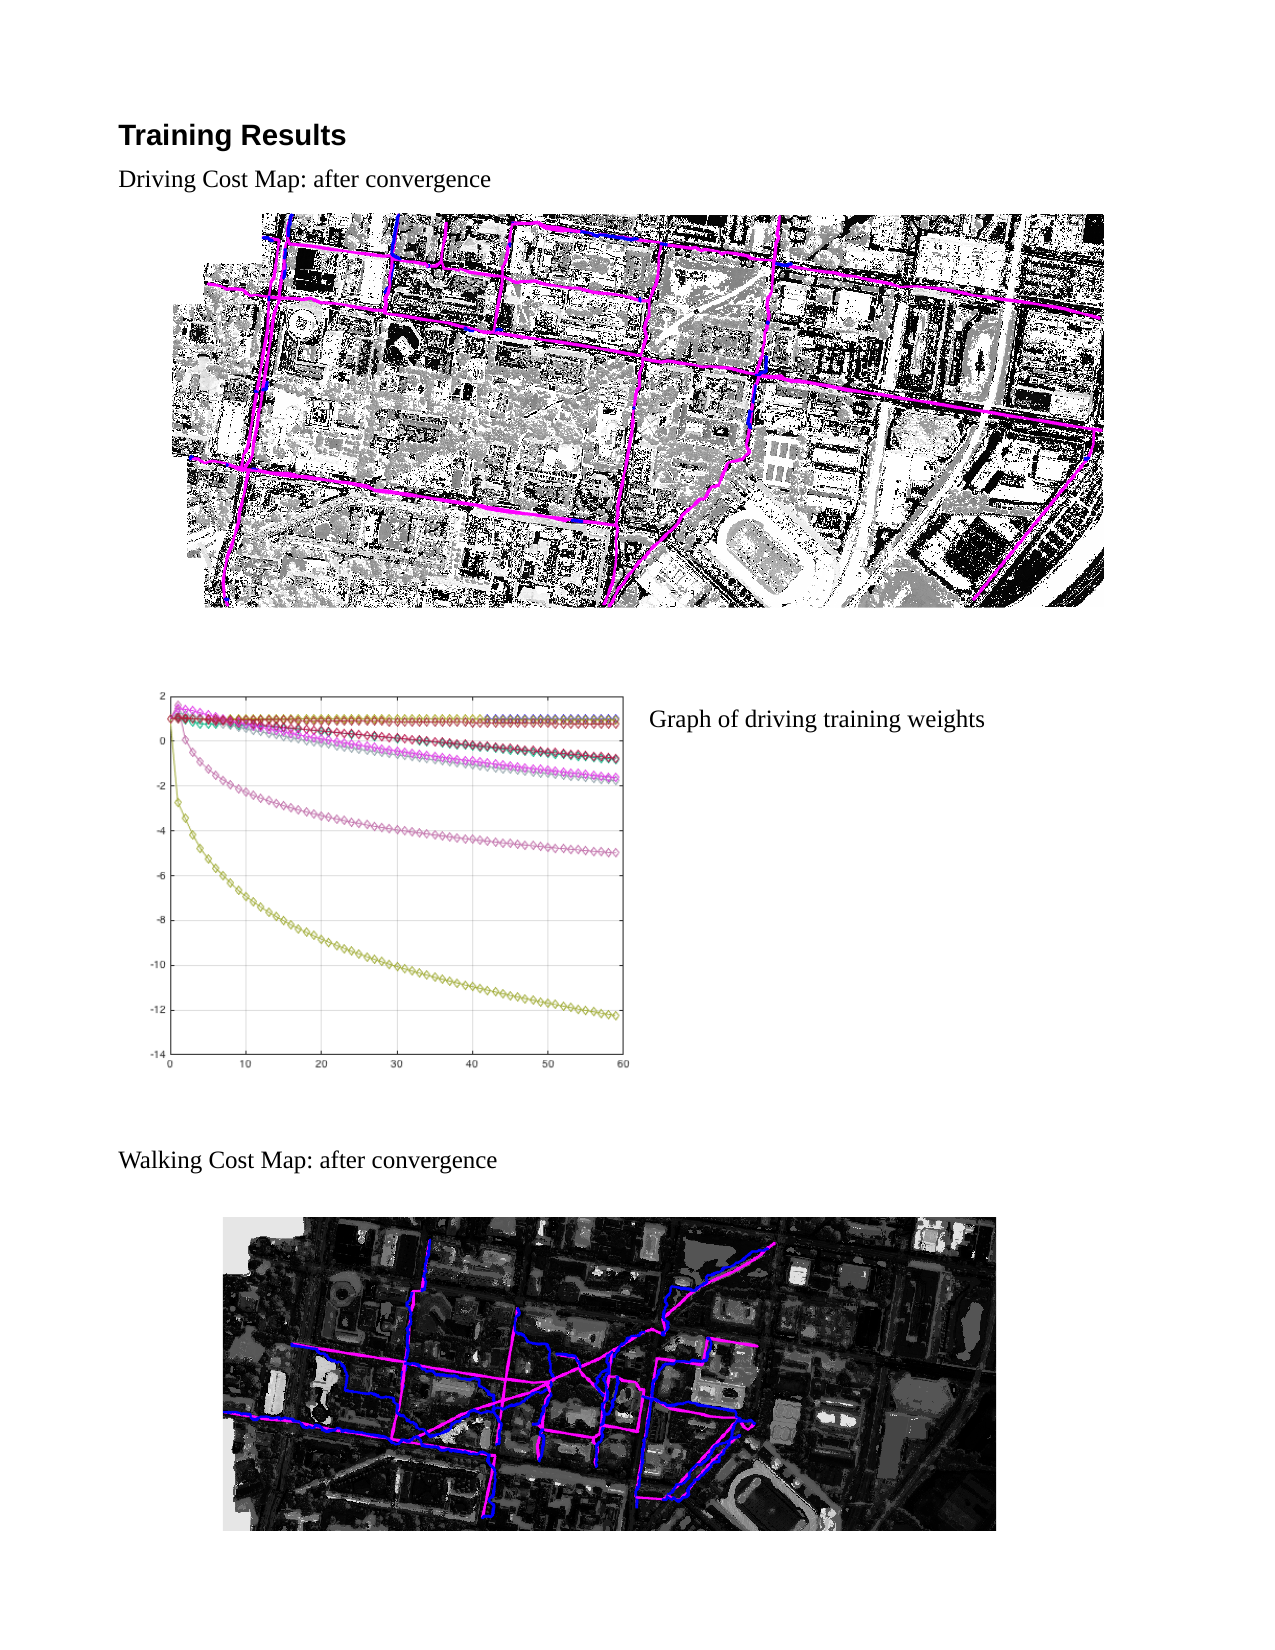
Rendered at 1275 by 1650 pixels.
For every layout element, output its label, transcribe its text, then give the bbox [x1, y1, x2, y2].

picture [123, 665, 649, 1103]
picture [222, 1217, 997, 1531]
text Graph of driving training weights [649, 704, 1157, 733]
text Driving Cost Map: after convergence [118, 164, 1157, 193]
subtitle Training Results [118, 118, 1157, 152]
picture [165, 213, 1110, 625]
text Walking Cost Map: after convergence [118, 1146, 1157, 1174]
